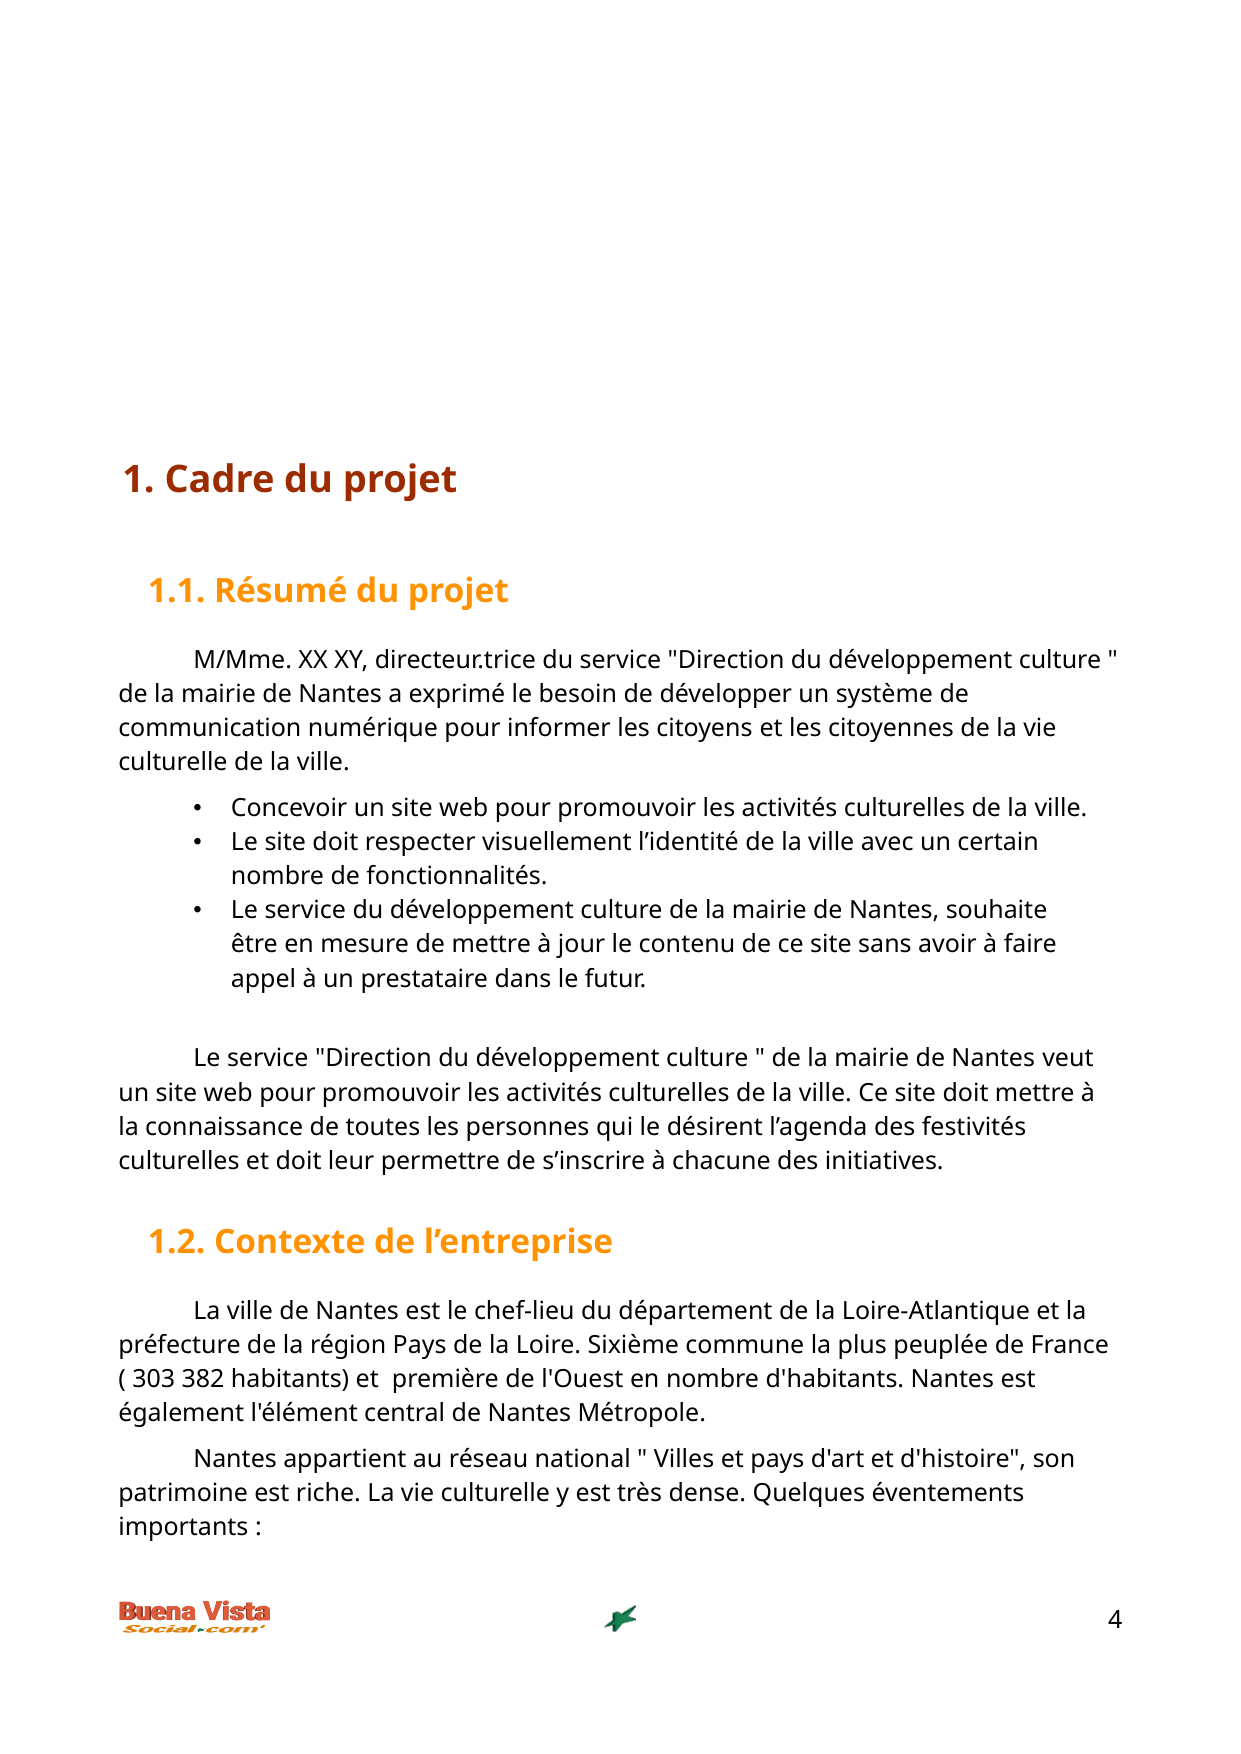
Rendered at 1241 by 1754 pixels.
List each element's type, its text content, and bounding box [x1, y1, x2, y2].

list Concevoir un site web pour promouvoir les activités culturelles de la ville. [193, 790, 1122, 824]
list Le site doit respecter visuellement l’identité de la ville avec un certain nombre de fonctionnalités. [193, 824, 1122, 892]
subtitle 1.1. Résumé du projet [148, 567, 1122, 612]
text Le service "Direction du développement culture " de la mairie de Nantes veut un site web pour promouvoir les activités culturelles de la ville. Ce site doit mettre à la connaissance de toutes les personnes qui le désirent l’agenda des festivités culturelles et doit leur permettre de s’inscrire à chacune des initiatives. [118, 1040, 1122, 1176]
picture [118, 1600, 271, 1637]
list Le service du développement culture de la mairie de Nantes, souhaite être en mesure de mettre à jour le contenu de ce site sans avoir à faire appel à un prestataire dans le futur. [193, 892, 1122, 994]
subtitle 1. Cadre du projet [119, 449, 1121, 507]
text La ville de Nantes est le chef-lieu du département de la Loire-Atlantique et la préfecture de la région Pays de la Loire. Sixième commune la plus peuplée de France ( 303 382 habitants) et première de l'Ouest en nombre d'habitants. Nantes est également l'élément central de Nantes Métropole. [118, 1293, 1122, 1429]
text Nantes appartient au réseau national " Villes et pays d'art et d'histoire", son patrimoine est riche. La vie culturelle y est très dense. Quelques éventements importants : [118, 1441, 1122, 1543]
text M/Mme. XX XY, directeur.trice du service "Direction du développement culture " de la mairie de Nantes a exprimé le besoin de développer un système de communication numérique pour informer les citoyens et les citoyennes de la vie culturelle de la ville. [118, 642, 1122, 778]
picture [604, 1603, 636, 1636]
subtitle 1.2. Contexte de l’entreprise [148, 1218, 1122, 1263]
